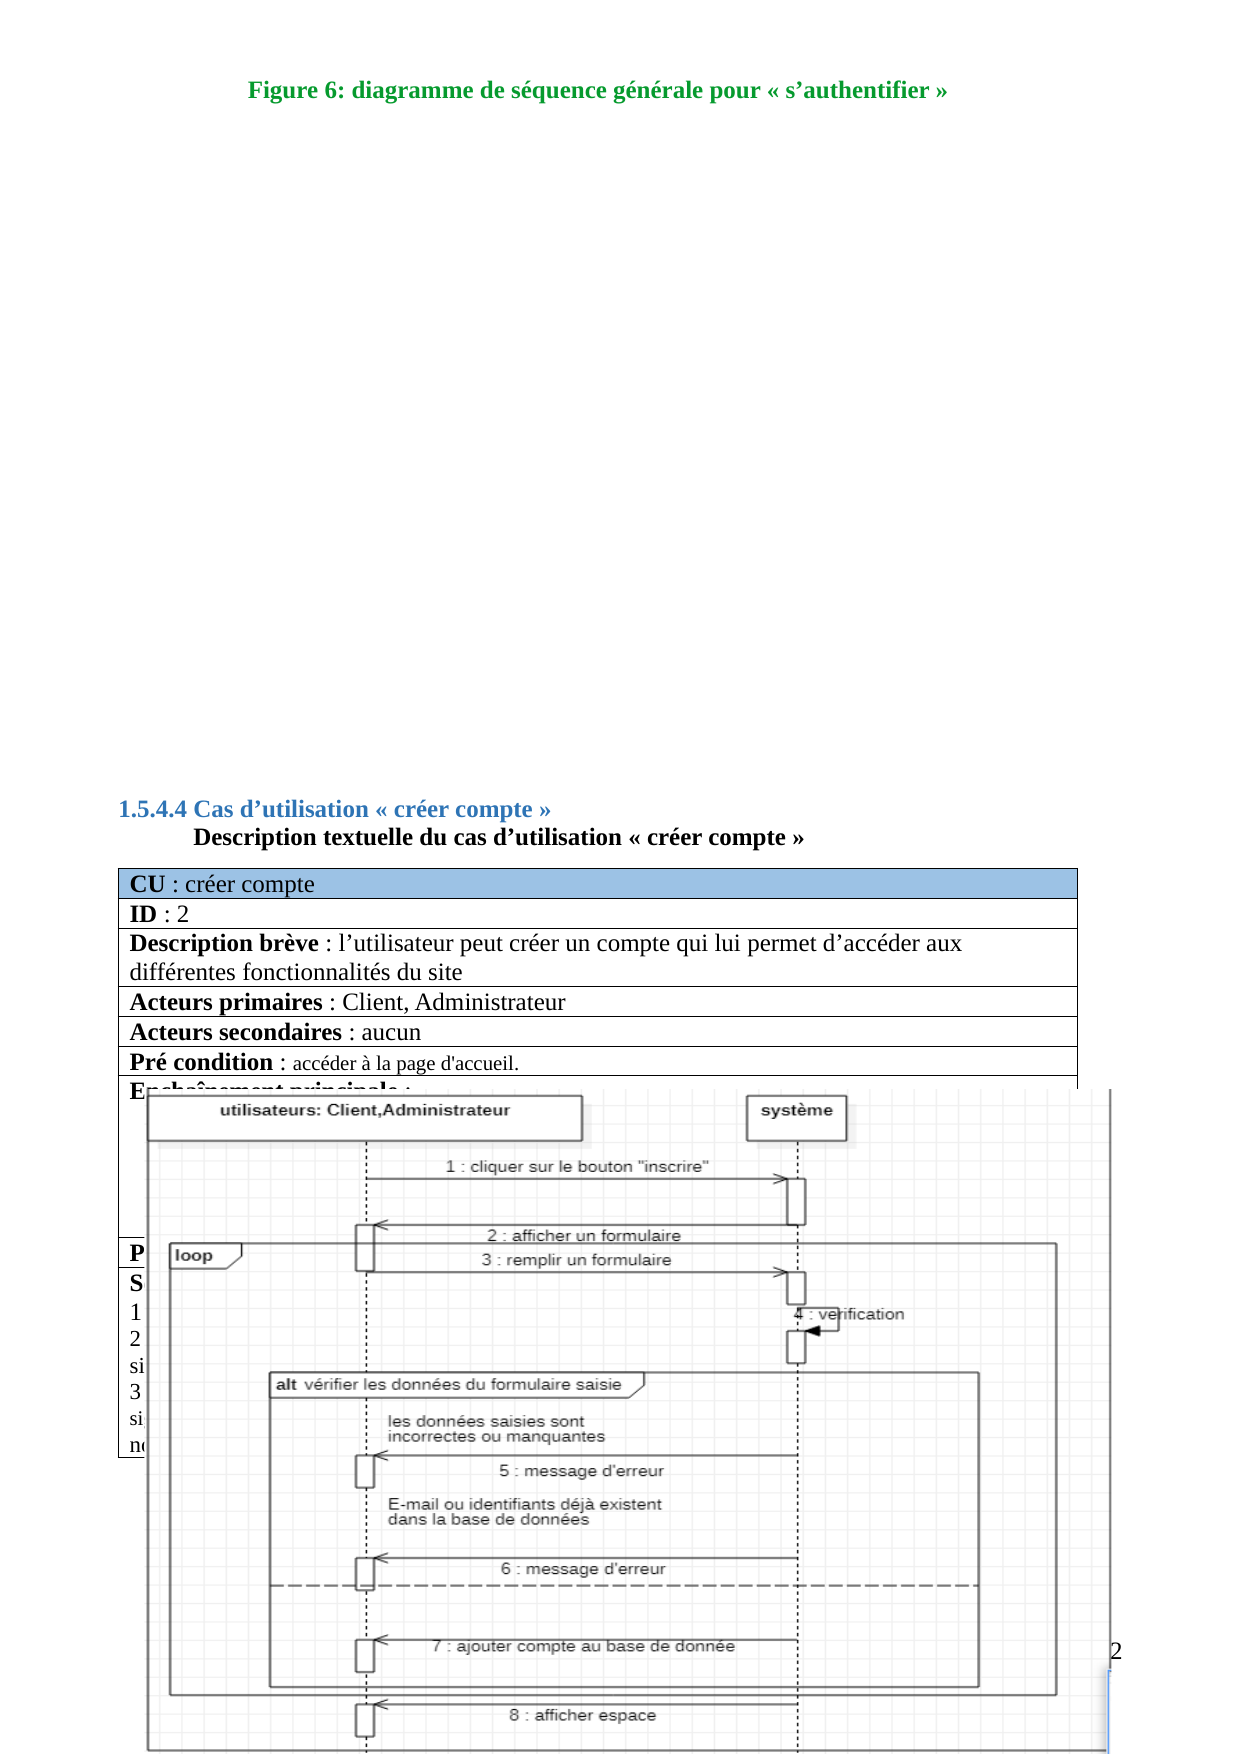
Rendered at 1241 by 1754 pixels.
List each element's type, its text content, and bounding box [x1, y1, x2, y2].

picture [144, 1089, 1112, 1754]
table_cell Pré condition : accéder à la page d'accueil. [119, 1047, 1077, 1075]
table_cell Acteurs secondaires : aucun [119, 1017, 1077, 1046]
table_cell ID : 2 [119, 899, 1077, 927]
table_cell Acteurs primaires : Client, Administrateur [119, 987, 1077, 1016]
list Description textuelle du cas d’utilisation « créer compte » [193, 822, 1122, 851]
table_header CU : créer compte [119, 869, 1077, 898]
table_cell Description brève : l’utilisateur peut créer un compte qui lui permet d’accéder aux différentes fonctionnalités du site [119, 929, 1077, 986]
text Figure 6: diagramme de séquence générale pour « s’authentifier » [118, 75, 1078, 104]
table_cell Enchaînement principale : Le CU commence lorsque l'utilisateur clique sur le bouton “inscrire” Le système affiche un formulaire à remplir L’utilisateur remplit les champs du formulaire. L’utilisateur clique sur le bouton “ valider” Le système lui ajoute dans la base de données. [119, 1076, 1077, 1237]
text 1.5.4.4 Cas d’utilisation « créer compte » [118, 794, 1122, 822]
